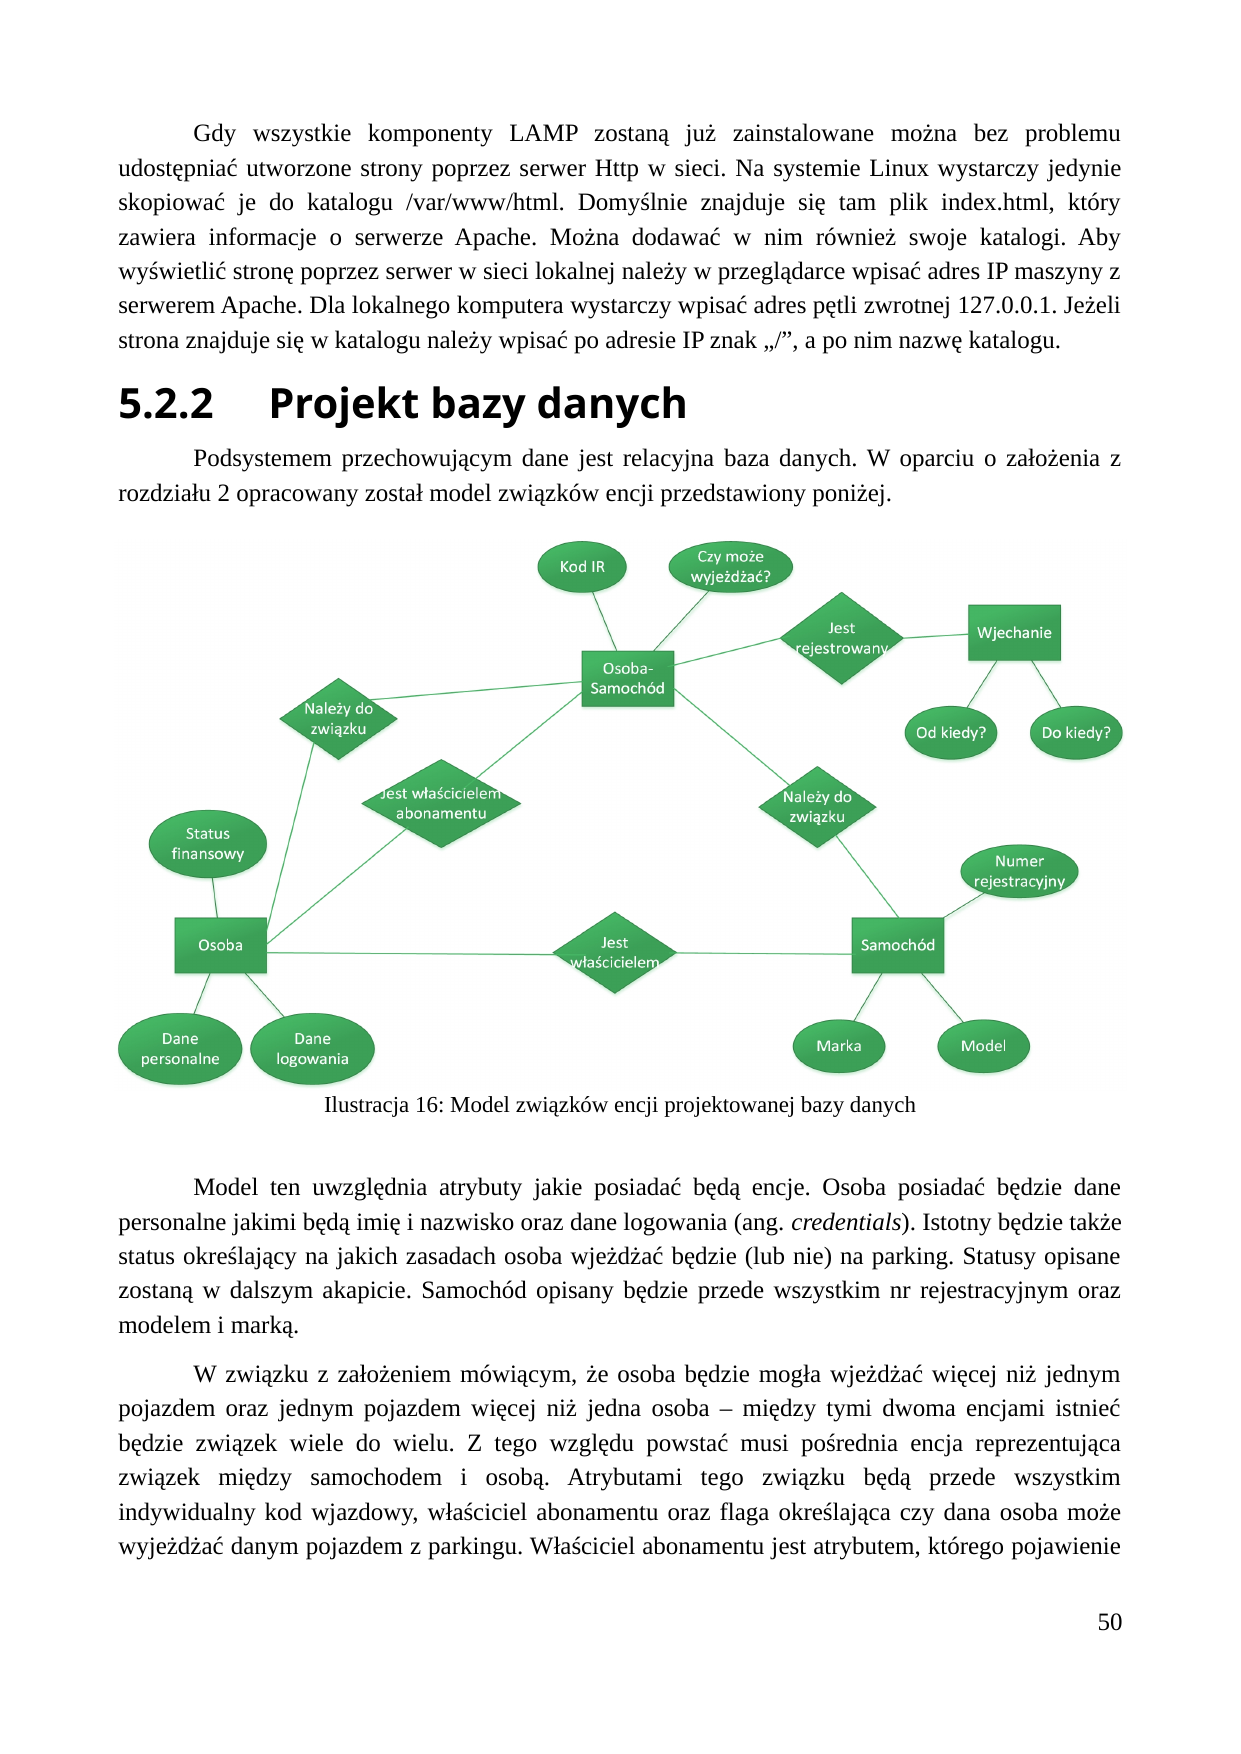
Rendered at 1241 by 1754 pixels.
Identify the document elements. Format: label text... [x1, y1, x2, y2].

text Podsystemem przechowującym dane jest relacyjna baza danych. W oparciu o założenia z rozdziału 2 opracowany został model związków encji przedstawiony poniżej. [118, 443, 1122, 507]
text W związku z założeniem mówiącym, że osoba będzie mogła wjeżdżać więcej niż jednym pojazdem oraz jednym pojazdem więcej niż jedna osoba – między tymi dwoma encjami istnieć będzie związek wiele do wielu. Z tego względu powstać musi pośrednia encja reprezentująca związek między samochodem i osobą. Atrybutami tego związku będą przede wszystkim indywidualny kod wjazdowy, właściciel abonamentu oraz flaga określająca czy dana osoba może wyjeżdżać danym pojazdem z parkingu. Właściciel abonamentu jest atrybutem, którego pojawienie [118, 1359, 1122, 1560]
text Gdy wszystkie komponenty LAMP zostaną już zainstalowane można bez problemu udostępniać utworzone strony poprzez serwer Http w sieci. Na systemie Linux wystarczy jedynie skopiować je do katalogu /var/www/html. Domyślnie znajduje się tam plik index.html, który zawiera informacje o serwerze Apache. Można dodawać w nim również swoje katalogi. Aby wyświetlić stronę poprzez serwer w sieci lokalnej należy w przeglądarce wpisać adres IP maszyny z serwerem Apache. Dla lokalnego komputera wystarczy wpisać adres pętli zwrotnej 127.0.0.1. Jeżeli strona znajduje się w katalogu należy wpisać po adresie IP znak „/”, a po nim nazwę katalogu. [118, 118, 1122, 354]
picture [114, 539, 1127, 1091]
subtitle Projekt bazy danych [118, 374, 1122, 431]
text Model ten uwzględnia atrybuty jakie posiadać będą encje. Osoba posiadać będzie dane personalne jakimi będą imię i nazwisko oraz dane logowania (ang. credentials). Istotny będzie także status określający na jakich zasadach osoba wjeżdżać będzie (lub nie) na parking. Statusy opisane zostaną w dalszym akapicie. Samochód opisany będzie przede wszystkim nr rejestracyjnym oraz modelem i marką. [118, 1172, 1122, 1339]
text Ilustracja 16: Model związków encji projektowanej bazy danych [97, 539, 1143, 1117]
